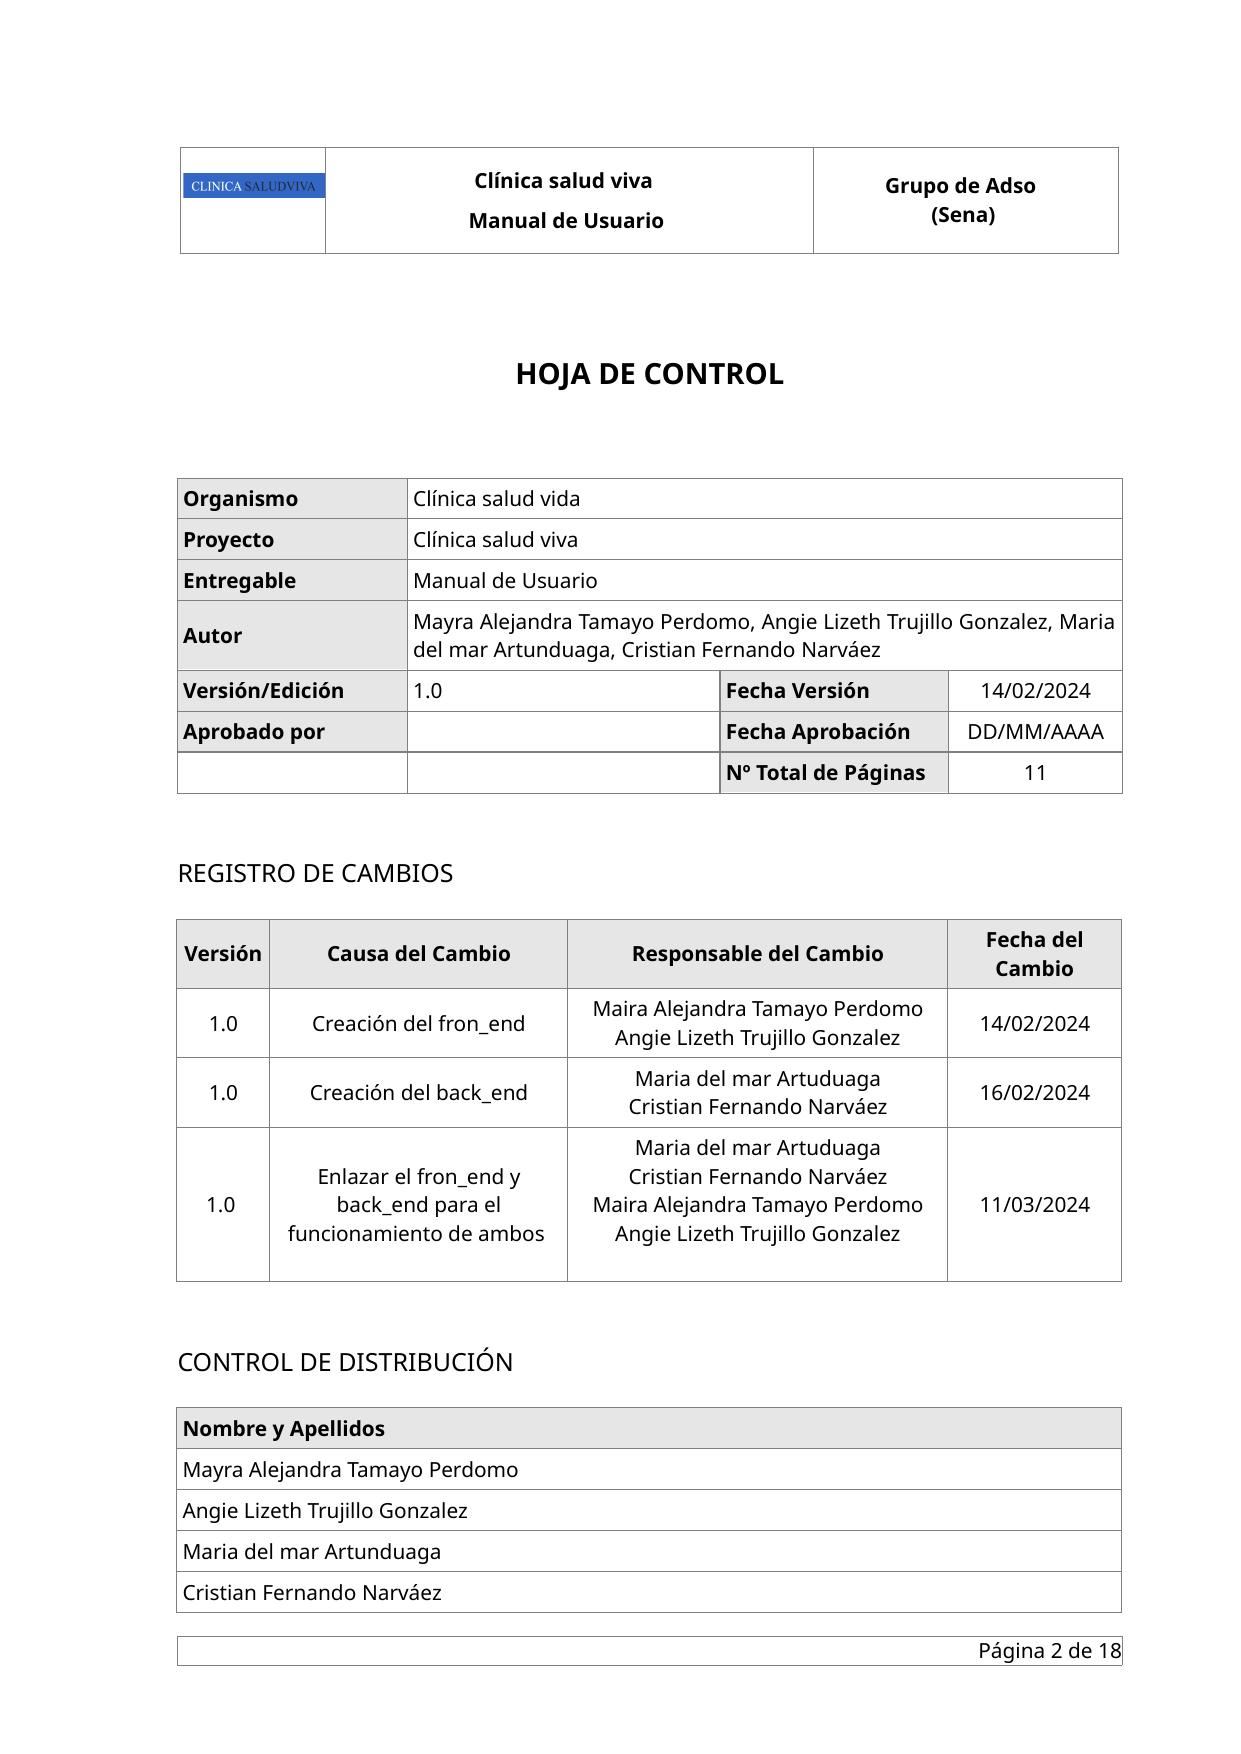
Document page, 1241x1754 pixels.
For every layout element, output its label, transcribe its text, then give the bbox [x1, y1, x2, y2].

table_cell 1.0 [177, 989, 269, 1057]
table_cell 1.0 [408, 671, 719, 711]
table_cell Creación del fron_end [270, 989, 567, 1057]
table_header Nombre y Apellidos [177, 1408, 1121, 1448]
table_header Causa del Cambio [270, 920, 567, 988]
table_cell 1.0 [177, 1128, 269, 1281]
table_cell [178, 753, 407, 792]
table_cell 11/03/2024 [948, 1128, 1121, 1281]
table_cell Clínica salud viva [408, 519, 1122, 559]
table_cell 16/02/2024 [948, 1058, 1121, 1127]
text HOJA DE CONTROL [177, 353, 1122, 393]
table_header Clínica salud vida [408, 479, 1122, 518]
table_cell Manual de Usuario [408, 560, 1122, 600]
table_header Fecha del Cambio [948, 920, 1121, 988]
table_cell Angie Lizeth Trujillo Gonzalez [177, 1490, 1121, 1530]
table_cell Maria del mar Artuduaga Cristian Fernando Narváez [568, 1058, 947, 1127]
table_cell Aprobado por [178, 712, 407, 751]
table_cell Maria del mar Artunduaga [177, 1531, 1121, 1571]
text REGISTRO DE CAMBIOS [177, 856, 1122, 890]
table_cell Entregable [178, 560, 407, 600]
table_cell [408, 753, 719, 792]
table_cell Creación del back_end [270, 1058, 567, 1127]
table_cell Mayra Alejandra Tamayo Perdomo [177, 1449, 1121, 1489]
table_header Responsable del Cambio [568, 920, 947, 988]
table_cell Fecha Versión [721, 671, 948, 711]
table_header Versión [177, 920, 269, 988]
table_cell Autor [178, 601, 407, 669]
text CONTROL DE DISTRIBUCIÓN [177, 1345, 1122, 1379]
table_cell 1.0 [177, 1058, 269, 1127]
table_cell Maria del mar Artuduaga Cristian Fernando Narváez Maira Alejandra Tamayo Perdomo Angie Lizeth Trujillo Gonzalez [568, 1128, 947, 1281]
table_cell DD/MM/AAAA [949, 712, 1122, 751]
table_cell Proyecto [178, 519, 407, 559]
table_cell Mayra Alejandra Tamayo Perdomo, Angie Lizeth Trujillo Gonzalez, Maria del mar Artunduaga, Cristian Fernando Narváez [408, 601, 1122, 669]
table_cell 11 [949, 753, 1122, 792]
table_cell 14/02/2024 [949, 671, 1122, 711]
table_cell Fecha Aprobación [721, 712, 948, 751]
table_cell Versión/Edición [178, 671, 407, 711]
table_cell Enlazar el fron_end y back_end para el funcionamiento de ambos [270, 1128, 567, 1281]
table_cell Maira Alejandra Tamayo Perdomo Angie Lizeth Trujillo Gonzalez [568, 989, 947, 1057]
table_cell Cristian Fernando Narváez [177, 1572, 1121, 1612]
table_cell 14/02/2024 [948, 989, 1121, 1057]
table_cell Nº Total de Páginas [721, 753, 948, 792]
table_header Organismo [178, 479, 407, 518]
table_cell [408, 712, 719, 751]
